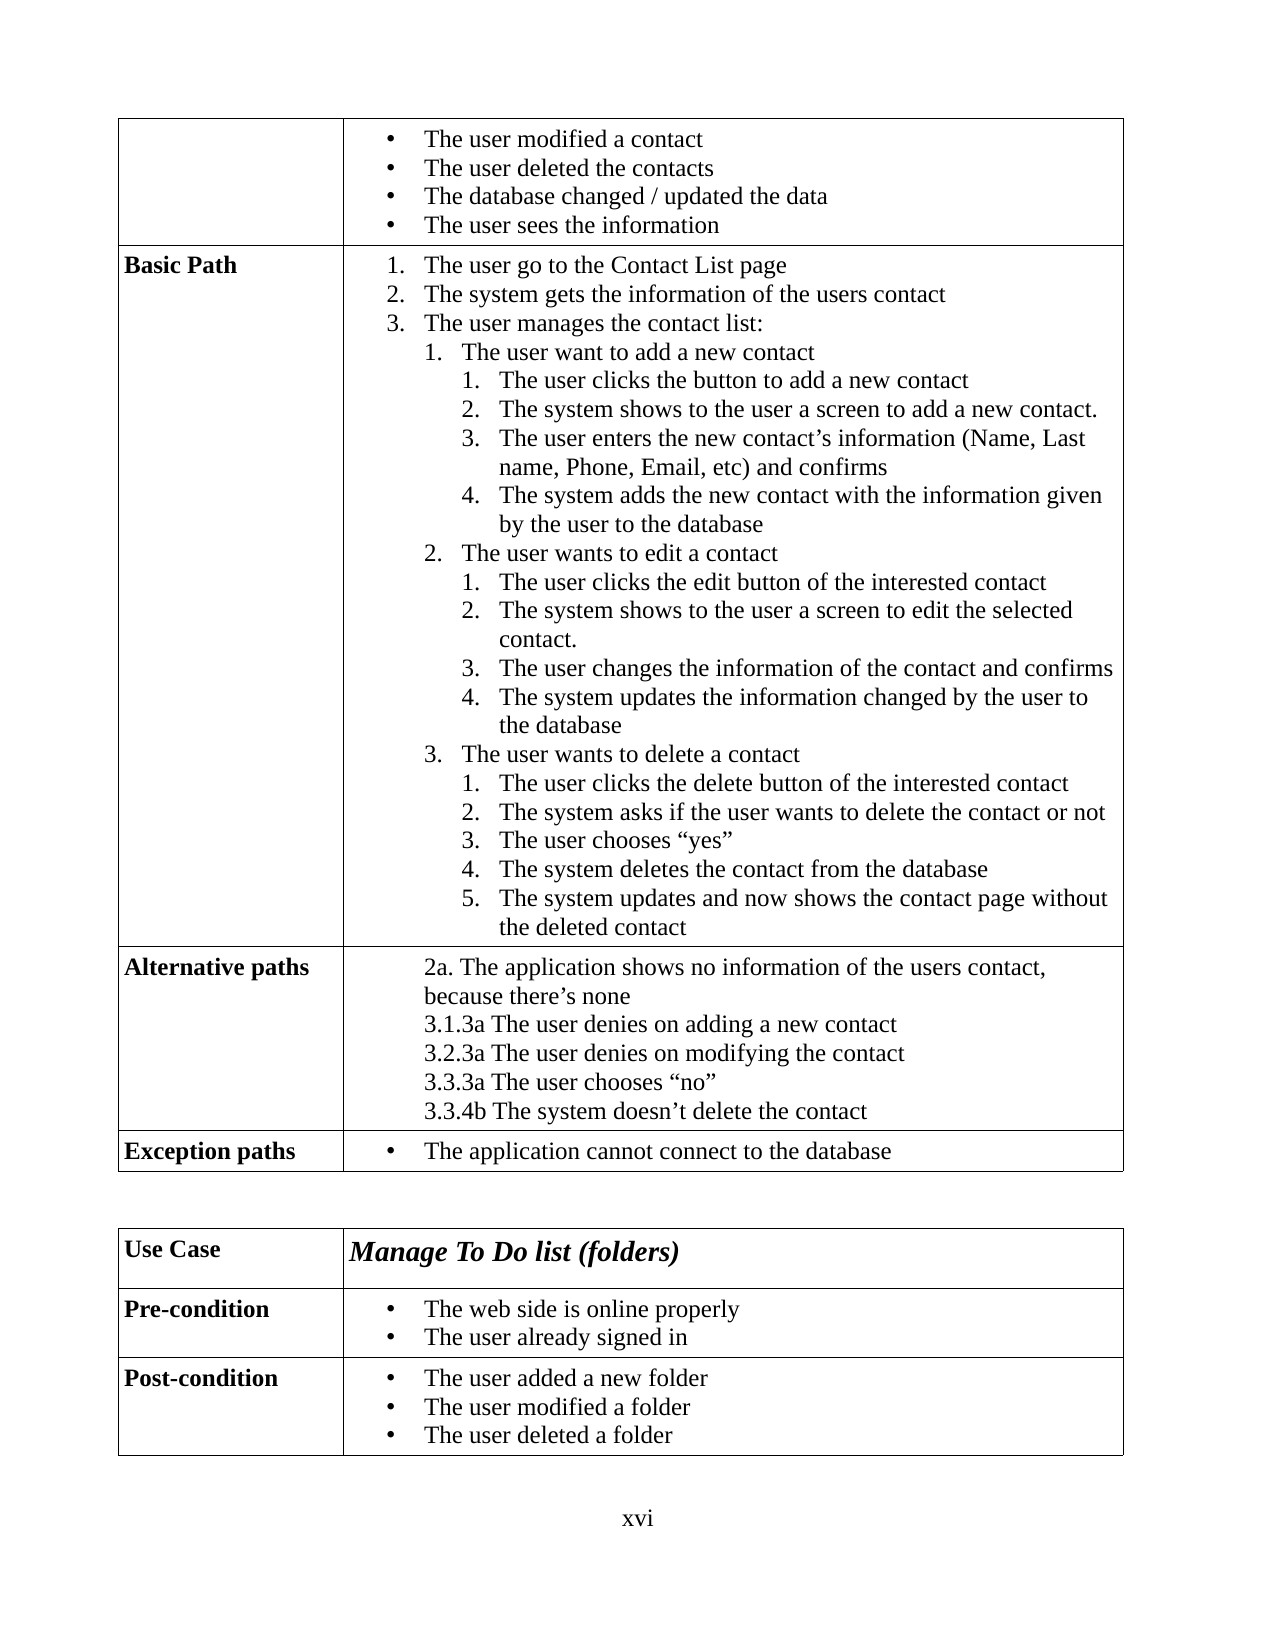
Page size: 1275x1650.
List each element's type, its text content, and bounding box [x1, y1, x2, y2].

table_cell [119, 119, 343, 245]
table_header Manage To Do list (folders) [344, 1229, 1123, 1288]
table_cell Pre-condition [119, 1289, 343, 1357]
table_cell The application cannot connect to the database [344, 1131, 1123, 1171]
table_cell The user added a new contact The user modified a contact The user deleted the contacts The database changed / updated the data The user sees the information [344, 119, 1123, 245]
table_cell Basic Path [119, 246, 343, 946]
table_header Use Case [119, 1229, 343, 1288]
table_cell The web side is online properly The user already signed in [344, 1289, 1123, 1357]
table_cell Alternative paths [119, 947, 343, 1130]
table_cell The user added a new folder The user modified a folder The user deleted a folder The user enters to a folder The database changed / updated the data The user sees the information [344, 1358, 1123, 1455]
table_cell 2a. The application shows no information of the users contact, because there’s none 3.1.3a The user denies on adding a new contact 3.2.3a The user denies on modifying the contact 3.3.3a The user chooses “no” 3.3.4b The system doesn’t delete the contact [344, 947, 1123, 1130]
table_cell The user go to the Contact List page The system gets the information of the users contact The user manages the contact list: The user want to add a new contact The user clicks the button to add a new contact The system shows to the user a screen to add a new contact. The user enters the new contact’s information (Name, Last name, Phone, Email, etc) and confirms The system adds the new contact with the information given by the user to the database The user wants to edit a contact The user clicks the edit button of the interested contact The system shows to the user a screen to edit the selected contact. The user changes the information of the contact and confirms The system updates the information changed by the user to the database The user wants to delete a contact The user clicks the delete button of the interested contact The system asks if the user wants to delete the contact or not The user chooses “yes” The system deletes the contact from the database The system updates and now shows the contact page without the deleted contact [344, 246, 1123, 946]
table_cell Post-condition [119, 1358, 343, 1455]
table_cell Exception paths [119, 1131, 343, 1171]
